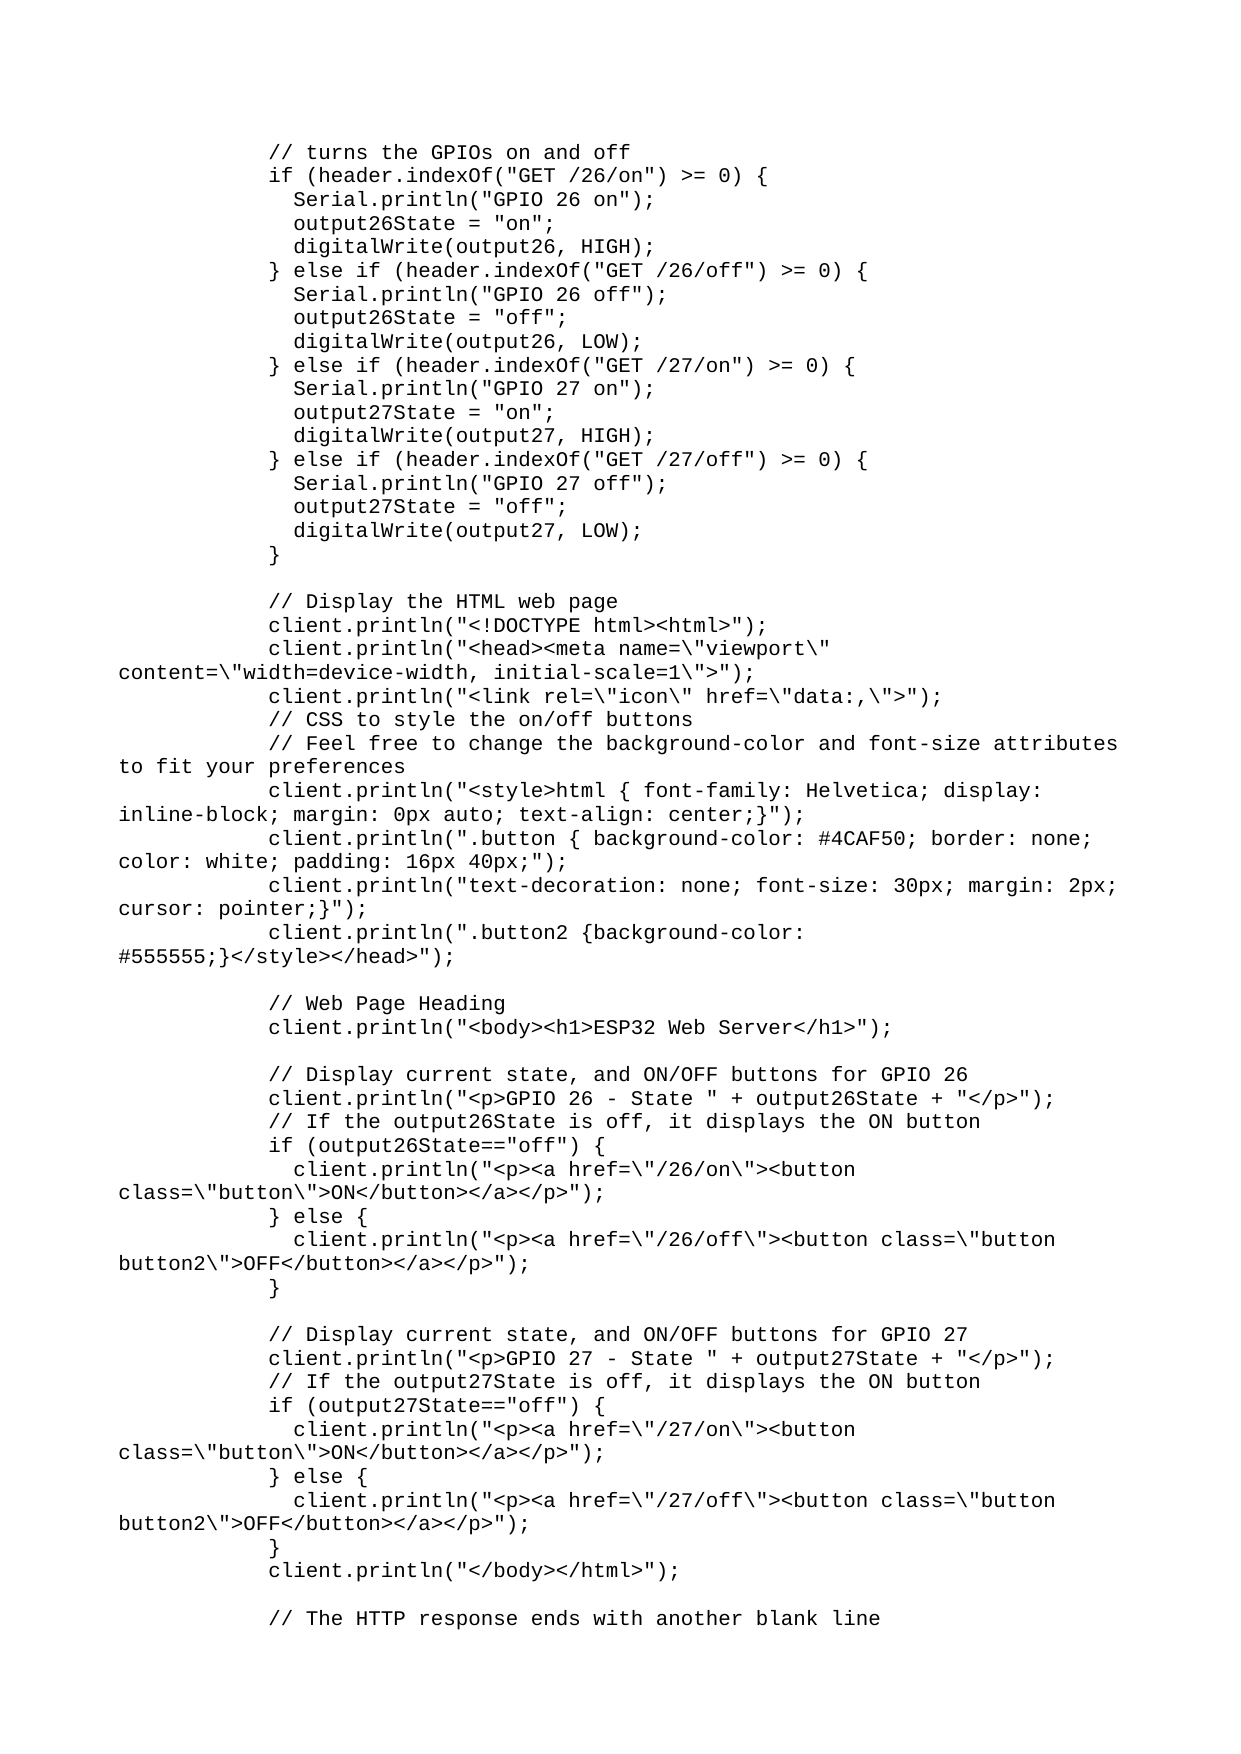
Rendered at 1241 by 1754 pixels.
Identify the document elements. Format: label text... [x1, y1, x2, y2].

text client.println("<p>GPIO 27 - State " + output27State + "</p>"); [118, 1348, 1122, 1371]
text client.println("<p><a href=\"/27/on\"><button class=\"button\">ON</button></a></p>"); [118, 1419, 1122, 1466]
text client.println("<!DOCTYPE html><html>"); [118, 615, 1122, 638]
text output26State = "off"; [118, 307, 1122, 331]
text Serial.println("GPIO 26 off"); [118, 284, 1122, 307]
text output27State = "on"; [118, 402, 1122, 426]
text client.println("<p><a href=\"/26/off\"><button class=\"button button2\">OFF</button></a></p>"); [118, 1229, 1122, 1277]
text // The HTTP response ends with another blank line [118, 1608, 1122, 1631]
text if (output27State=="off") { [118, 1395, 1122, 1419]
text client.println("<style>html { font-family: Helvetica; display: inline-block; margin: 0px auto; text-align: center;}"); [118, 780, 1122, 827]
text output26State = "on"; [118, 213, 1122, 236]
text client.println("<p><a href=\"/26/on\"><button class=\"button\">ON</button></a></p>"); [118, 1158, 1122, 1206]
text client.println("text-decoration: none; font-size: 30px; margin: 2px; cursor: pointer;}"); [118, 875, 1122, 922]
text Serial.println("GPIO 27 off"); [118, 473, 1122, 496]
text } [118, 544, 1122, 567]
text digitalWrite(output26, LOW); [118, 331, 1122, 354]
text } else { [118, 1206, 1122, 1229]
text digitalWrite(output27, LOW); [118, 520, 1122, 544]
text // Feel free to change the background-color and font-size attributes to fit your preferences [118, 733, 1122, 780]
text // Display current state, and ON/OFF buttons for GPIO 27 [118, 1324, 1122, 1348]
text if (header.indexOf("GET /26/on") >= 0) { [118, 165, 1122, 189]
text output27State = "off"; [118, 496, 1122, 520]
text // If the output27State is off, it displays the ON button [118, 1371, 1122, 1395]
text // Display current state, and ON/OFF buttons for GPIO 26 [118, 1064, 1122, 1088]
text // Web Page Heading [118, 993, 1122, 1017]
text client.println("<head><meta name=\"viewport\" content=\"width=device-width, initial-scale=1\">"); [118, 638, 1122, 686]
text } else if (header.indexOf("GET /26/off") >= 0) { [118, 260, 1122, 284]
text client.println(".button2 {background-color: #555555;}</style></head>"); [118, 922, 1122, 969]
text // CSS to style the on/off buttons [118, 709, 1122, 733]
text digitalWrite(output27, HIGH); [118, 426, 1122, 449]
text digitalWrite(output26, HIGH); [118, 236, 1122, 260]
text // If the output26State is off, it displays the ON button [118, 1111, 1122, 1135]
text client.println(".button { background-color: #4CAF50; border: none; color: white; padding: 16px 40px;"); [118, 827, 1122, 875]
text } else { [118, 1466, 1122, 1489]
text client.println("</body></html>"); [118, 1561, 1122, 1584]
text client.println("<link rel=\"icon\" href=\"data:,\">"); [118, 686, 1122, 709]
text } [118, 1537, 1122, 1561]
text } [118, 1277, 1122, 1300]
text } else if (header.indexOf("GET /27/off") >= 0) { [118, 449, 1122, 473]
text } else if (header.indexOf("GET /27/on") >= 0) { [118, 354, 1122, 378]
text Serial.println("GPIO 27 on"); [118, 378, 1122, 402]
text if (output26State=="off") { [118, 1135, 1122, 1158]
text // Display the HTML web page [118, 591, 1122, 615]
text client.println("<p>GPIO 26 - State " + output26State + "</p>"); [118, 1088, 1122, 1111]
text client.println("<body><h1>ESP32 Web Server</h1>"); [118, 1017, 1122, 1040]
text Serial.println("GPIO 26 on"); [118, 189, 1122, 213]
text // turns the GPIOs on and off [118, 142, 1122, 165]
text client.println("<p><a href=\"/27/off\"><button class=\"button button2\">OFF</button></a></p>"); [118, 1489, 1122, 1537]
